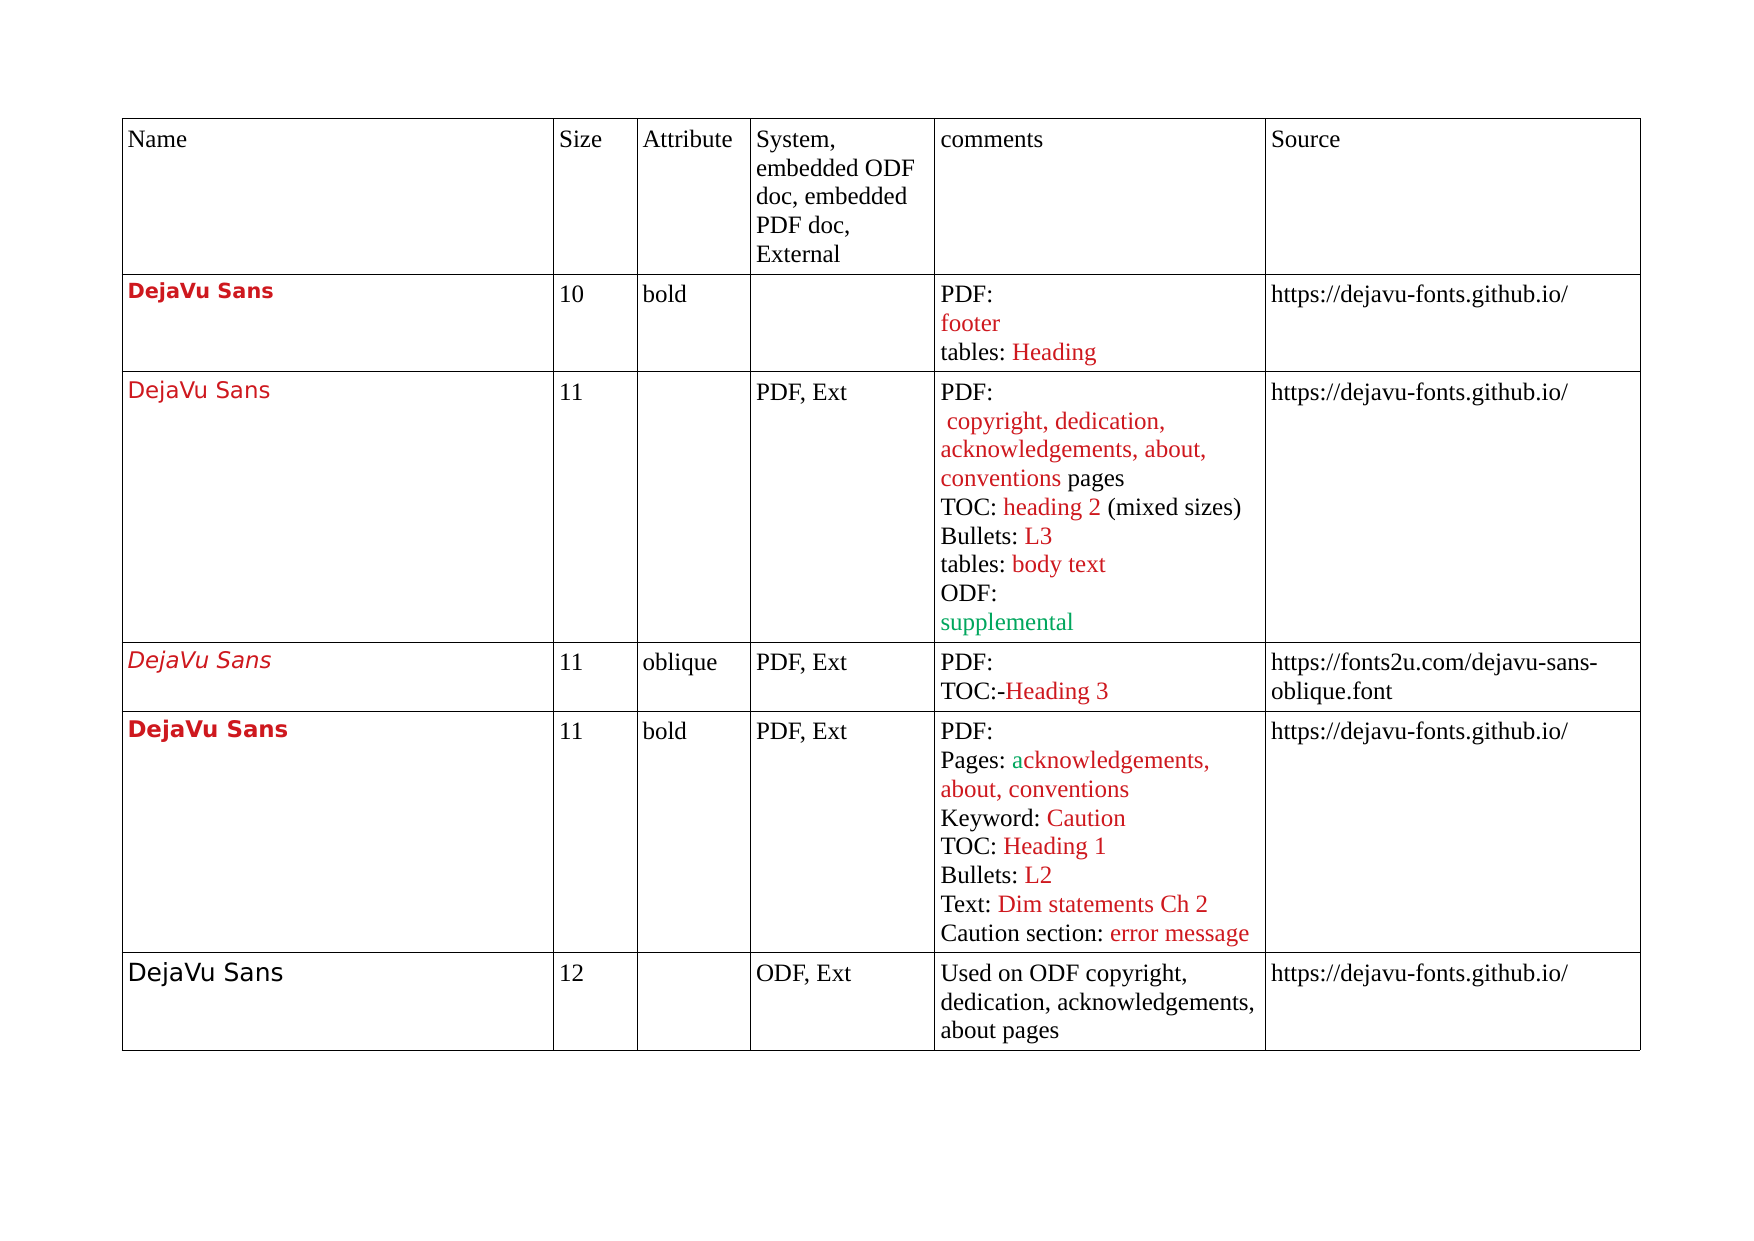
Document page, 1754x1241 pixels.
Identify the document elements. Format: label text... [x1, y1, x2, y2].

table_cell https://dejavu-fonts.github.io/ [1266, 712, 1640, 952]
table_cell [751, 275, 934, 371]
table_cell PDF, Ext [751, 712, 934, 952]
table_cell PDF: copyright, dedication, acknowledgements, about, conventions pages TOC: heading 2 (mixed sizes) Bullets: L3 tables: body text ODF: supplemental [935, 372, 1265, 642]
table_cell 11 [554, 712, 637, 952]
table_cell bold [638, 275, 750, 371]
table_cell https://dejavu-fonts.github.io/ [1266, 953, 1640, 1050]
table_cell https://dejavu-fonts.github.io/ [1266, 372, 1640, 642]
table_cell PDF: Pages: acknowledgements, about, conventions Keyword: Caution TOC: Heading 1 Bullets: L2 Text: Dim statements Ch 2 Caution section: error message [935, 712, 1265, 952]
table_cell PDF: footer tables: Heading [935, 275, 1265, 371]
table_header comments [935, 119, 1265, 273]
table_cell 11 [554, 643, 637, 711]
table_cell [638, 953, 750, 1050]
table_cell DejaVu Sans [123, 953, 553, 1050]
table_cell DejaVu Sans [123, 643, 553, 711]
table_cell DejaVu Sans [123, 712, 553, 952]
table_cell 10 [554, 275, 637, 371]
table_cell https://fonts2u.com/dejavu-sans-oblique.font [1266, 643, 1640, 711]
table_cell PDF, Ext [751, 372, 934, 642]
table_cell https://dejavu-fonts.github.io/ [1266, 275, 1640, 371]
table_cell [638, 372, 750, 642]
table_cell 12 [554, 953, 637, 1050]
table_cell oblique [638, 643, 750, 711]
table_header Size [554, 119, 637, 273]
table_cell DejaVu Sans [123, 275, 553, 371]
table_cell bold [638, 712, 750, 952]
table_cell 11 [554, 372, 637, 642]
table_header System, embedded ODF doc, embedded PDF doc, External [751, 119, 934, 273]
table_cell ODF, Ext [751, 953, 934, 1050]
table_cell PDF: TOC:-Heading 3 [935, 643, 1265, 711]
table_cell Used on ODF copyright, dedication, acknowledgements, about pages [935, 953, 1265, 1050]
table_header Source [1266, 119, 1640, 273]
table_header Name [123, 119, 553, 273]
table_cell DejaVu Sans [123, 372, 553, 642]
table_header Attribute [638, 119, 750, 273]
table_cell PDF, Ext [751, 643, 934, 711]
